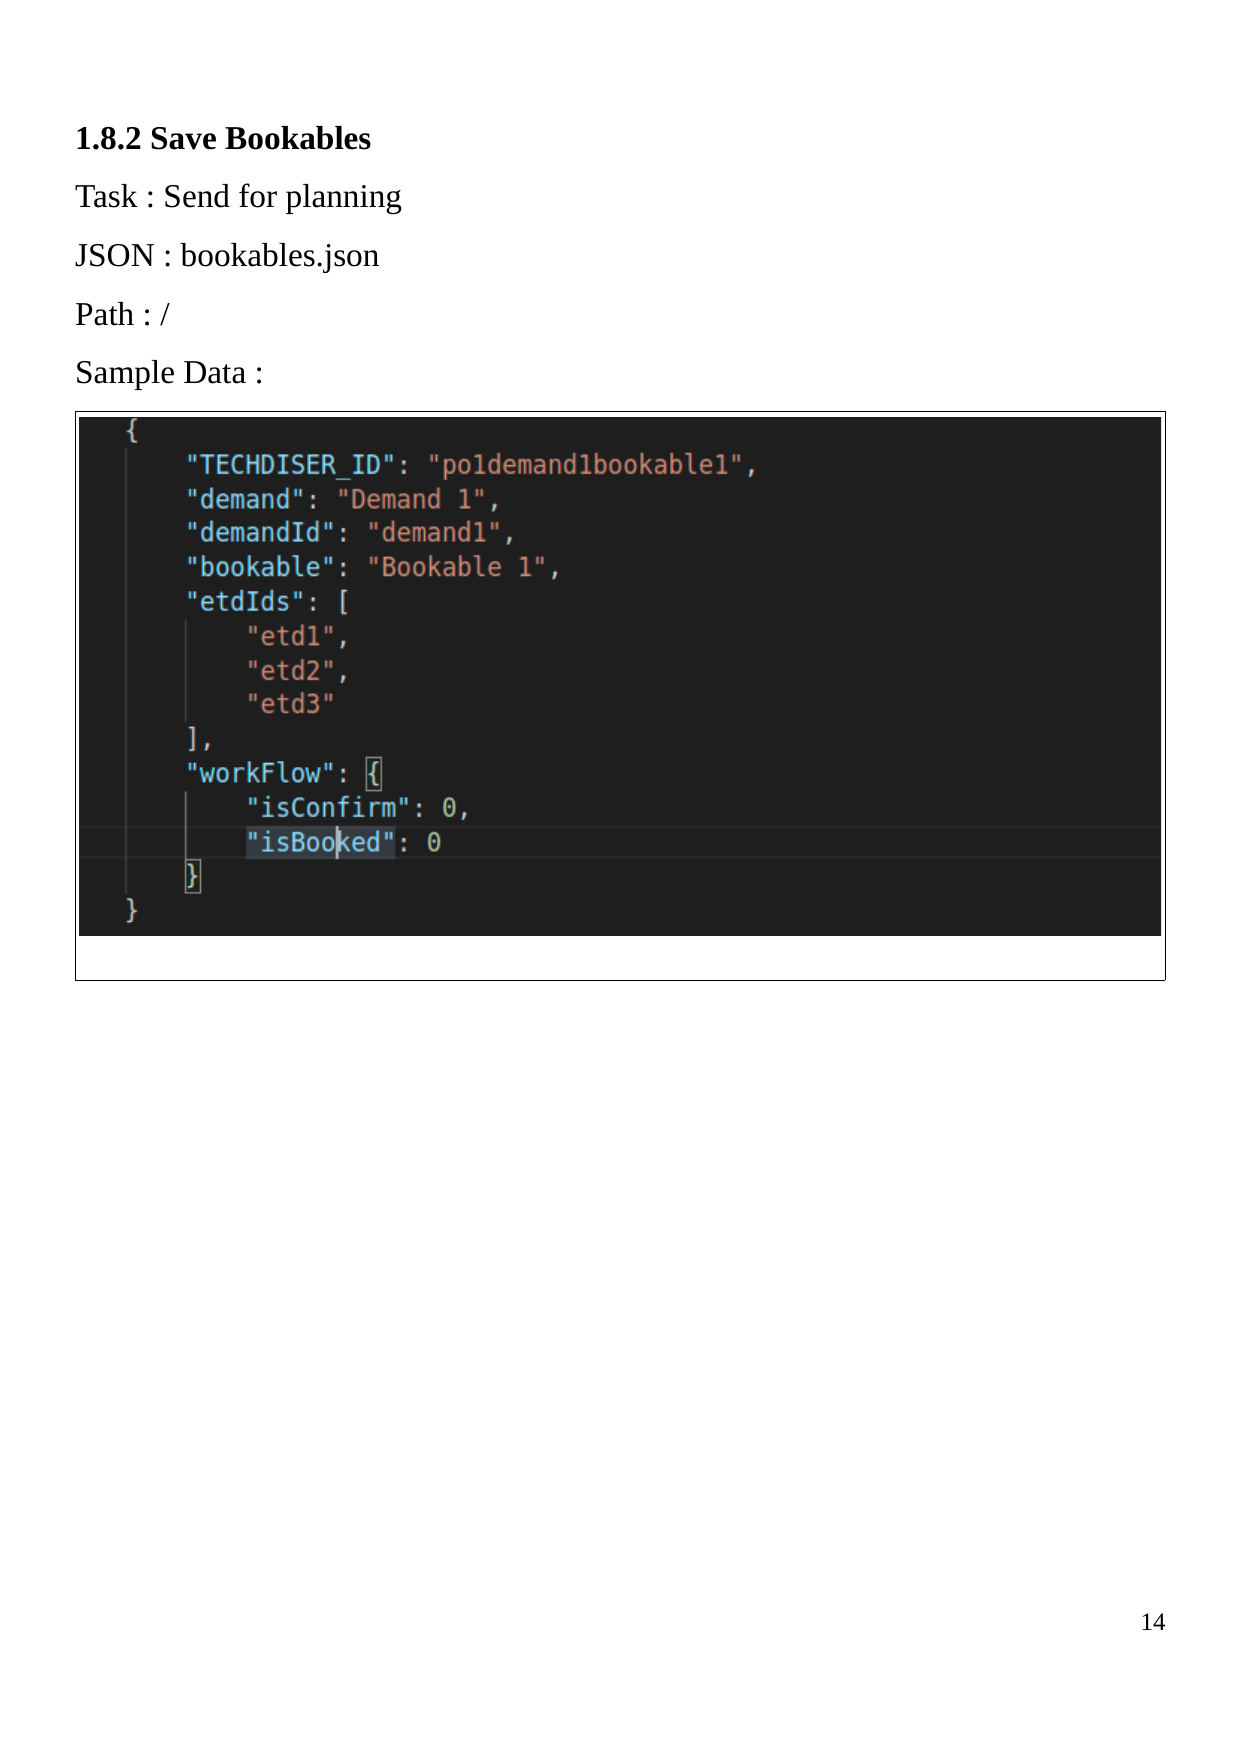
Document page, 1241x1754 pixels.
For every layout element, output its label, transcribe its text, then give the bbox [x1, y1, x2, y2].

text Path : / [75, 294, 1165, 332]
text 1.8.2 Save Bookables [75, 118, 1165, 156]
text Task : Send for planning [75, 177, 1165, 215]
table_header [76, 412, 1165, 980]
text Sample Data : [75, 353, 1165, 391]
text JSON : bookables.json [75, 235, 1165, 274]
picture [79, 417, 1162, 936]
